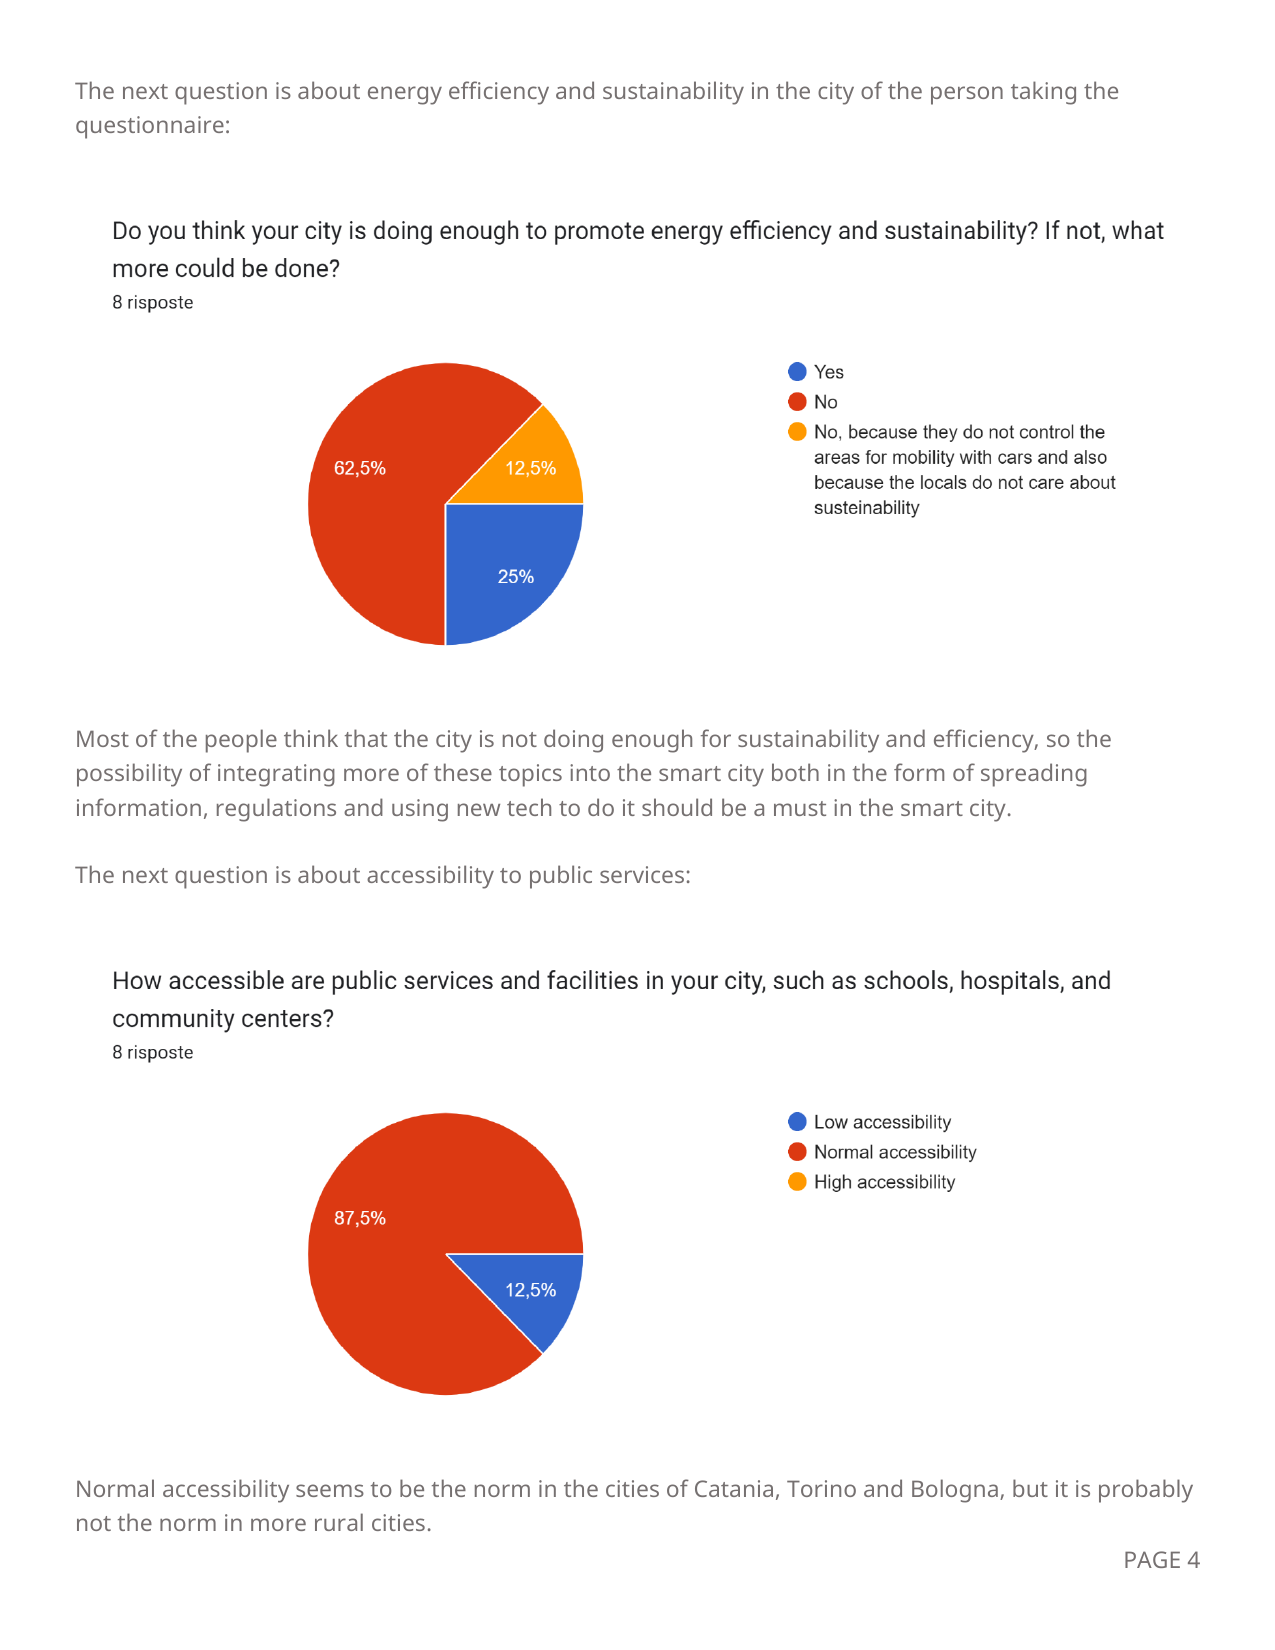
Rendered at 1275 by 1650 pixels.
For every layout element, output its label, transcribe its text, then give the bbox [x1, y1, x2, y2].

text Most of the people think that the city is not doing enough for sustainability and efficiency, so the possibility of integrating more of these topics into the smart city both in the form of spreading information, regulations and using new tech to do it should be a must in the smart city. [75, 723, 1200, 823]
text The next question is about accessibility to public services: [75, 859, 1200, 891]
text Normal accessibility seems to be the norm in the cities of Catania, Torino and Bologna, but it is probably not the norm in more rural cities. [75, 1473, 1200, 1538]
text The next question is about energy efficiency and sustainability in the city of the person taking the questionnaire: [75, 75, 1200, 141]
